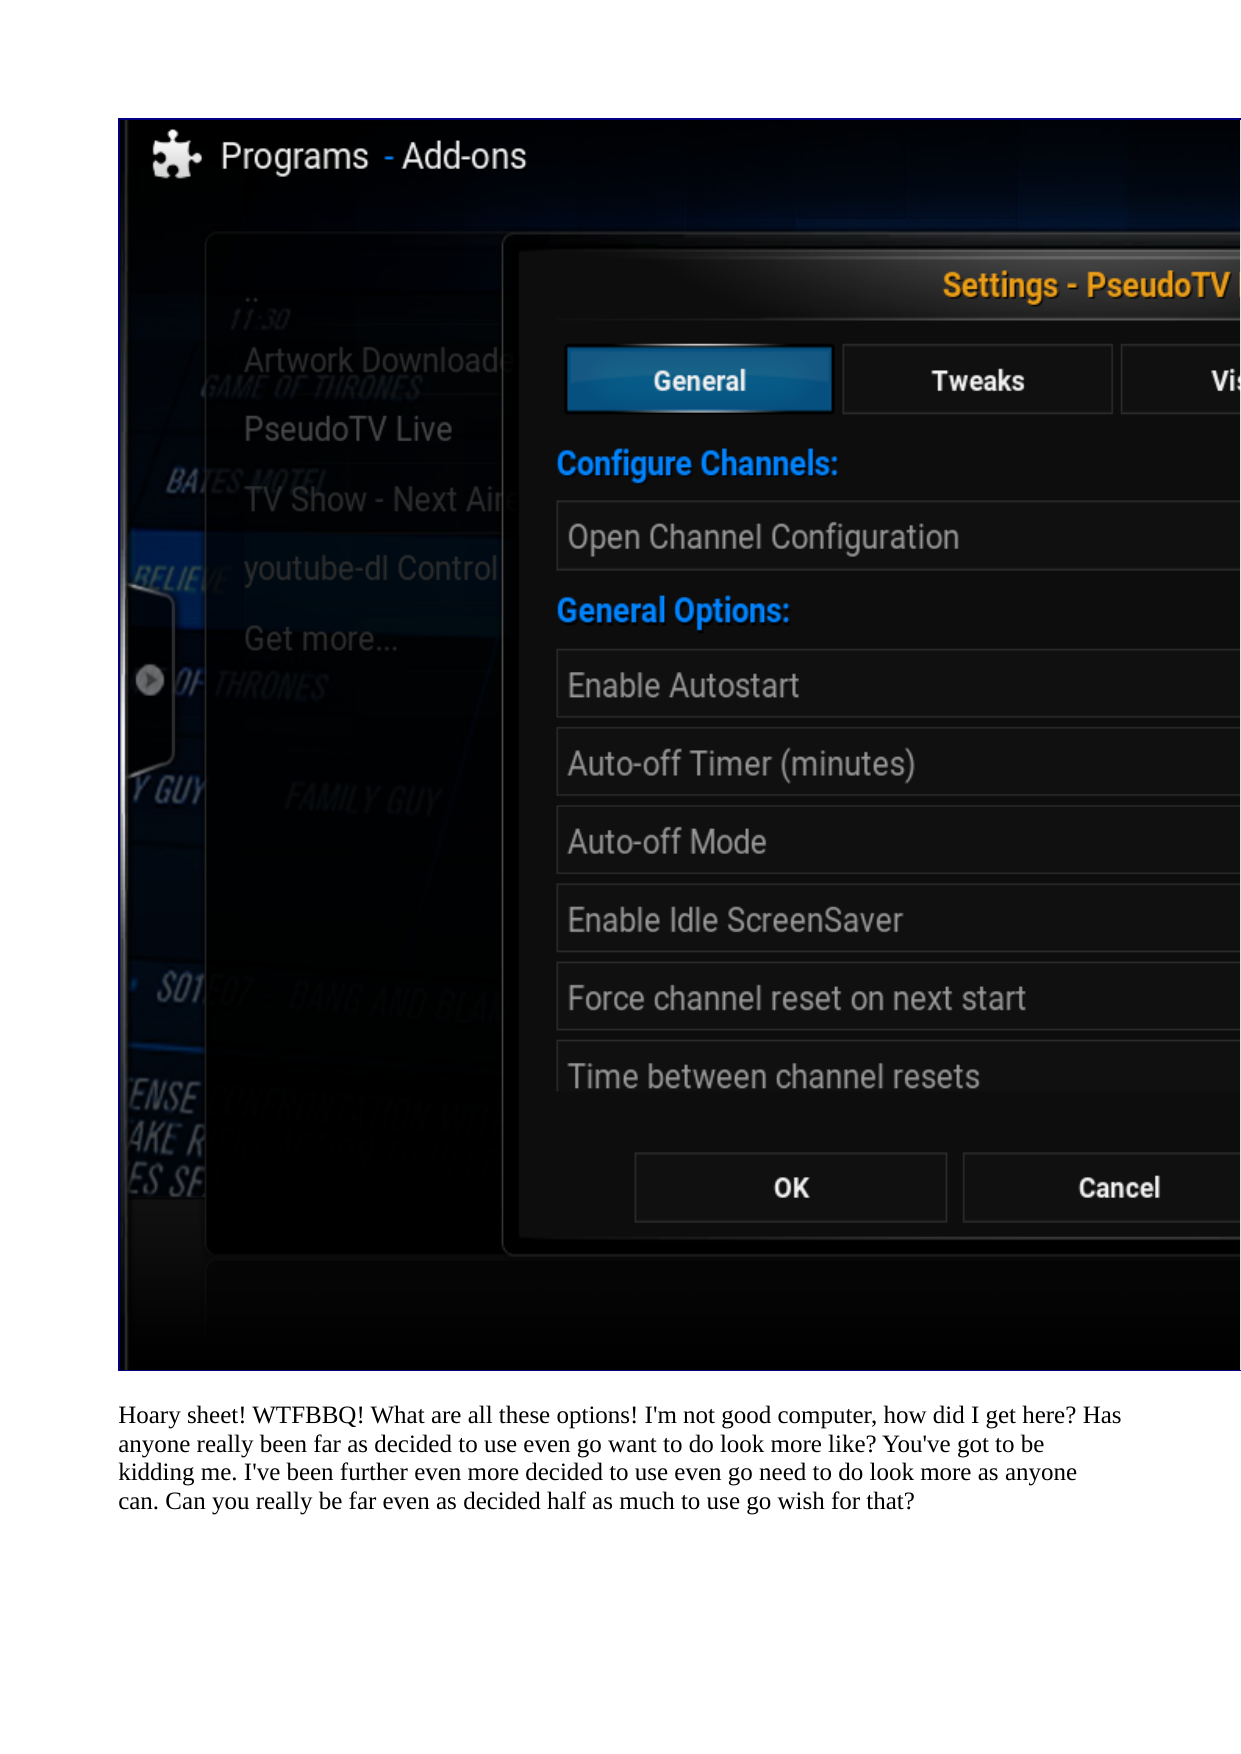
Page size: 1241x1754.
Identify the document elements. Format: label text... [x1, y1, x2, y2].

picture [120, 120, 1241, 1370]
text Hoary sheet! WTFBBQ! What are all these options! I'm not good computer, how did I get here? Has anyone really been far as decided to use even go want to do look more like? You've got to be kidding me. I've been further even more decided to use even go need to do look more as anyone can. Can you really be far even as decided half as much to use go wish for that? [118, 1371, 1122, 1515]
